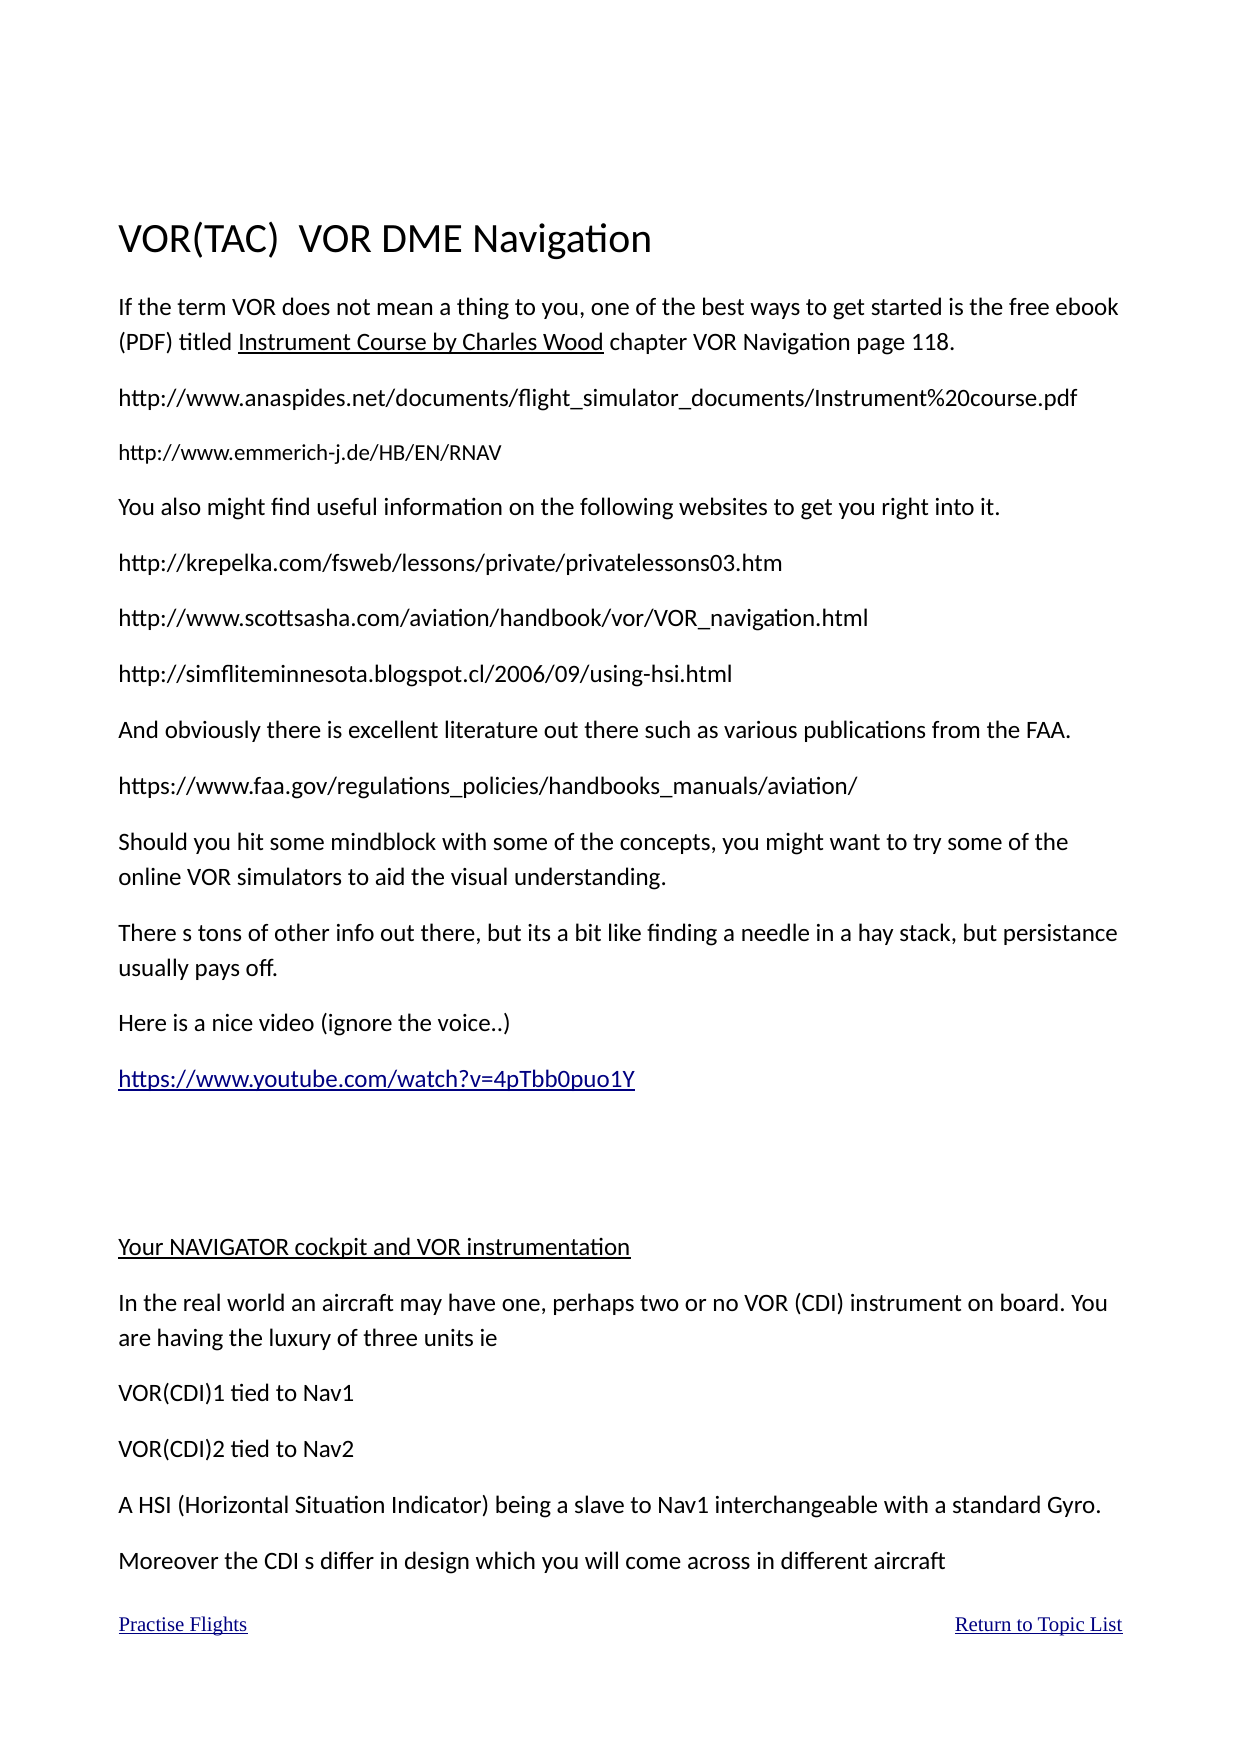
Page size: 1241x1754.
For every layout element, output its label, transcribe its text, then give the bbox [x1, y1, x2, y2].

text https://www.faa.gov/regulations_policies/handbooks_manuals/aviation/ [118, 770, 1122, 801]
text And obviously there is excellent literature out there such as various publications from the FAA. [118, 714, 1122, 745]
text http://www.anaspides.net/documents/flight_simulator_documents/Instrument%20course.pdf [118, 382, 1122, 413]
text Here is a nice video (ignore the voice..) [118, 1008, 1122, 1038]
text If the term VOR does not mean a thing to you, one of the best ways to get started is the free ebook (PDF) titled Instrument Course by Charles Wood chapter VOR Navigation page 118. [118, 291, 1122, 357]
text VOR(CDI)2 tied to Nav2 [118, 1433, 1122, 1464]
text Moreover the CDI s differ in design which you will come across in different aircraft [118, 1545, 1122, 1576]
text Your NAVIGATOR cockpit and VOR instrumentation [118, 1231, 1122, 1261]
text VOR(TAC) VOR DME Navigation [118, 212, 1122, 263]
text https://www.youtube.com/watch?v=4pTbb0puo1Y [118, 1063, 1122, 1094]
text http://www.scottsasha.com/aviation/handbook/vor/VOR_navigation.html [118, 603, 1122, 633]
text VOR(CDI)1 tied to Nav1 [118, 1378, 1122, 1408]
text A HSI (Horizontal Situation Indicator) being a slave to Nav1 interchangeable with a standard Gyro. [118, 1489, 1122, 1520]
text In the real world an aircraft may have one, perhaps two or no VOR (CDI) instrument on board. You are having the luxury of three units ie [118, 1287, 1122, 1352]
text http://krepelka.com/fsweb/lessons/private/privatelessons03.htm [118, 547, 1122, 577]
text http://simfliteminnesota.blogspot.cl/2006/09/using-hsi.html [118, 658, 1122, 689]
text Should you hit some mindblock with some of the concepts, you might want to try some of the online VOR simulators to aid the visual understanding. [118, 826, 1122, 891]
text There s tons of other info out there, but its a bit like finding a needle in a hay stack, but persistance usually pays off. [118, 917, 1122, 982]
text http://www.emmerich-j.de/HB/EN/RNAV [118, 438, 1122, 466]
text You also might find useful information on the following websites to get you right into it. [118, 491, 1122, 521]
